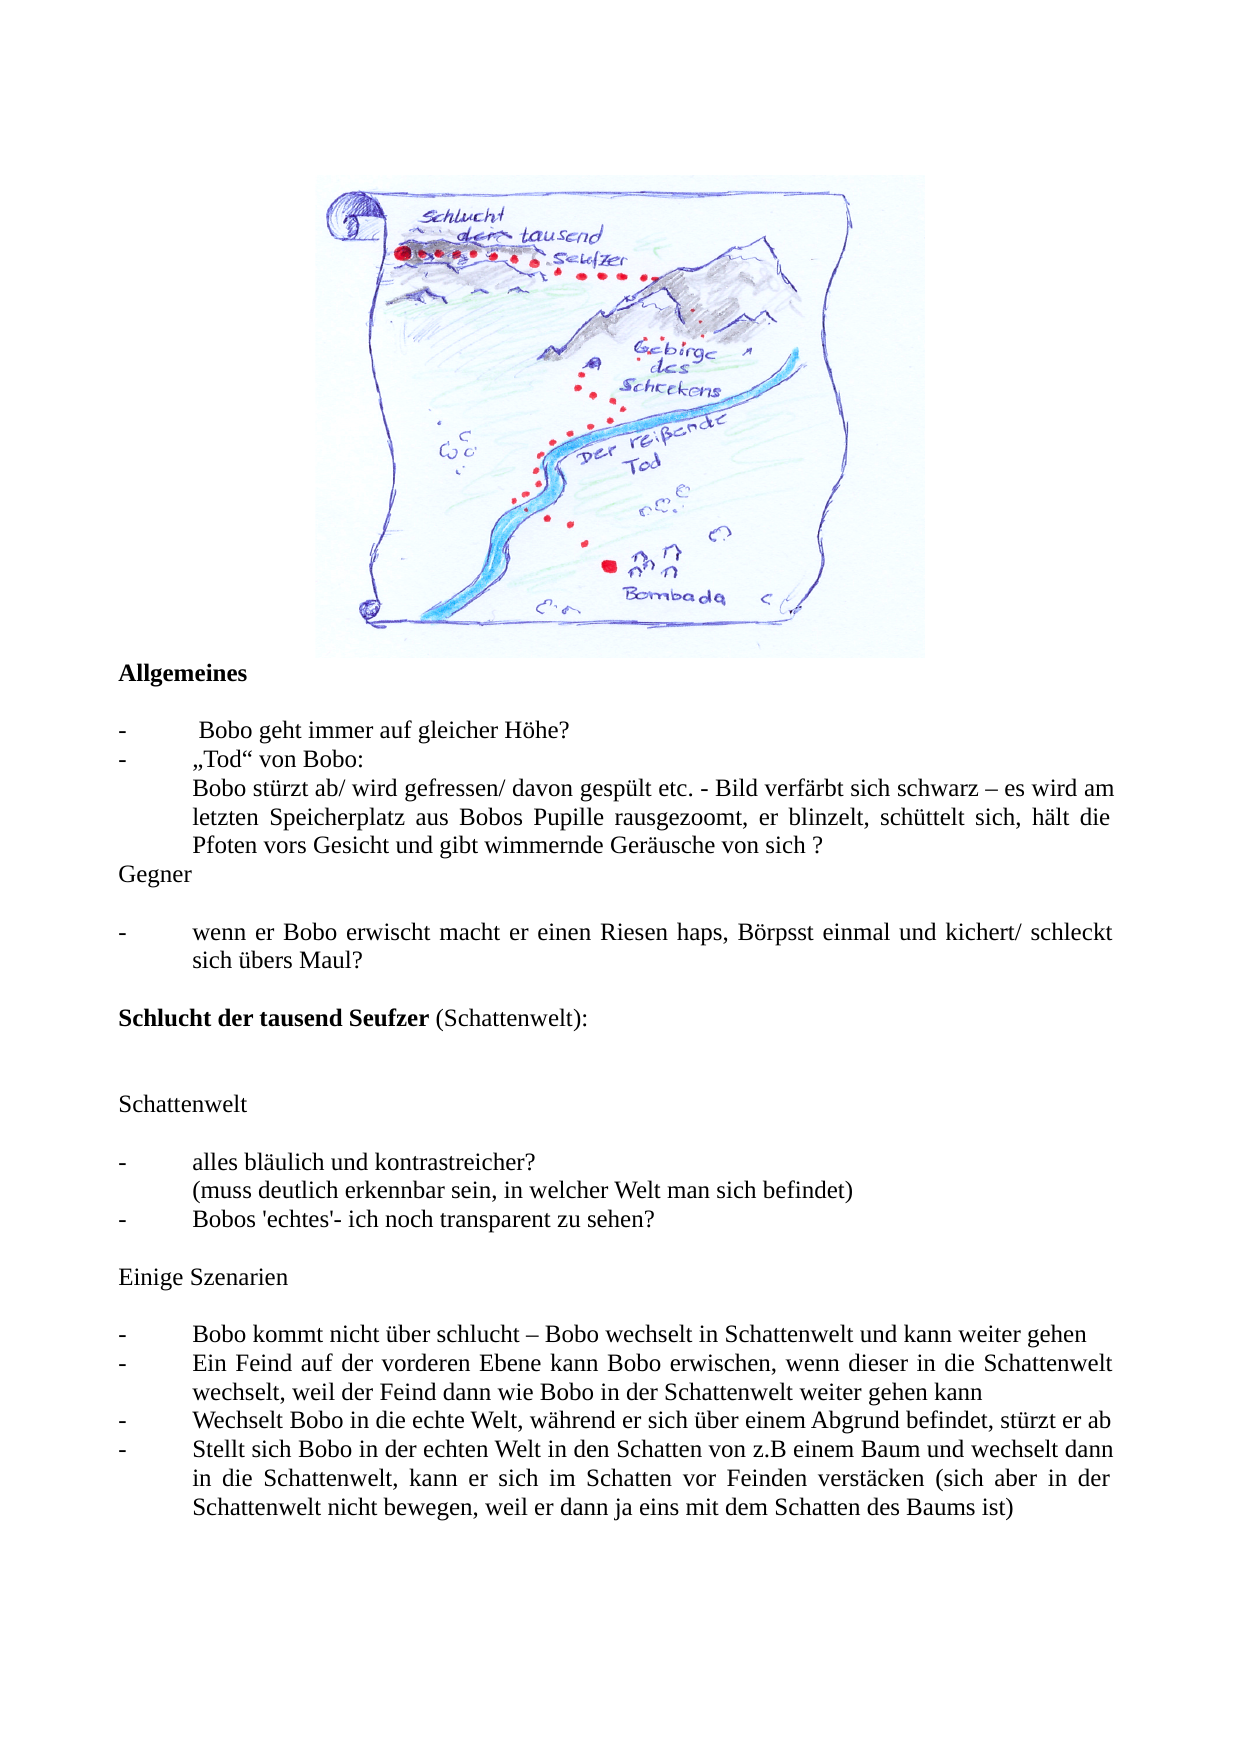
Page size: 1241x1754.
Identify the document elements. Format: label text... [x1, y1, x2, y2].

text Gegner [118, 859, 1122, 888]
text - Bobo kommt nicht über schlucht – Bobo wechselt in Schattenwelt und kann weiter gehen [118, 1319, 1122, 1348]
text - alles bläulich und kontrastreicher? [118, 1147, 1122, 1176]
text - Bobos 'echtes'- ich noch transparent zu sehen? [118, 1204, 1122, 1233]
text Schlucht der tausend Seufzer (Schattenwelt): [118, 1003, 1122, 1032]
text (muss deutlich erkennbar sein, in welcher Welt man sich befindet) [118, 1176, 1122, 1204]
text - Ein Feind auf der vorderen Ebene kann Bobo erwischen, wenn dieser in die Schattenwelt wechselt, weil der Feind dann wie Bobo in der Schattenwelt weiter gehen kann [118, 1348, 1122, 1406]
text - „Tod“ von Bobo: [118, 744, 1122, 773]
text - wenn er Bobo erwischt macht er einen Riesen haps, Börpsst einmal und kichert/ schleckt sich übers Maul? [118, 917, 1122, 974]
text - Stellt sich Bobo in der echten Welt in den Schatten von z.B einem Baum und wechselt dann in die Schattenwelt, kann er sich im Schatten vor Feinden verstäcken (sich aber in der Schattenwelt nicht bewegen, weil er dann ja eins mit dem Schatten des Baums ist) [118, 1434, 1122, 1521]
picture [315, 175, 925, 658]
text Schattenwelt [118, 1089, 1122, 1118]
text - Bobo geht immer auf gleicher Höhe? [118, 716, 1122, 744]
text - Wechselt Bobo in die echte Welt, während er sich über einem Abgrund befindet, stürzt er ab [118, 1406, 1122, 1434]
text Einige Szenarien [118, 1262, 1122, 1291]
text Allgemeines [118, 176, 1122, 687]
text Bobo stürzt ab/ wird gefressen/ davon gespült etc. - Bild verfärbt sich schwarz – es wird am letzten Speicherplatz aus Bobos Pupille rausgezoomt, er blinzelt, schüttelt sich, hält die Pfoten vors Gesicht und gibt wimmernde Geräusche von sich ? [118, 773, 1122, 859]
